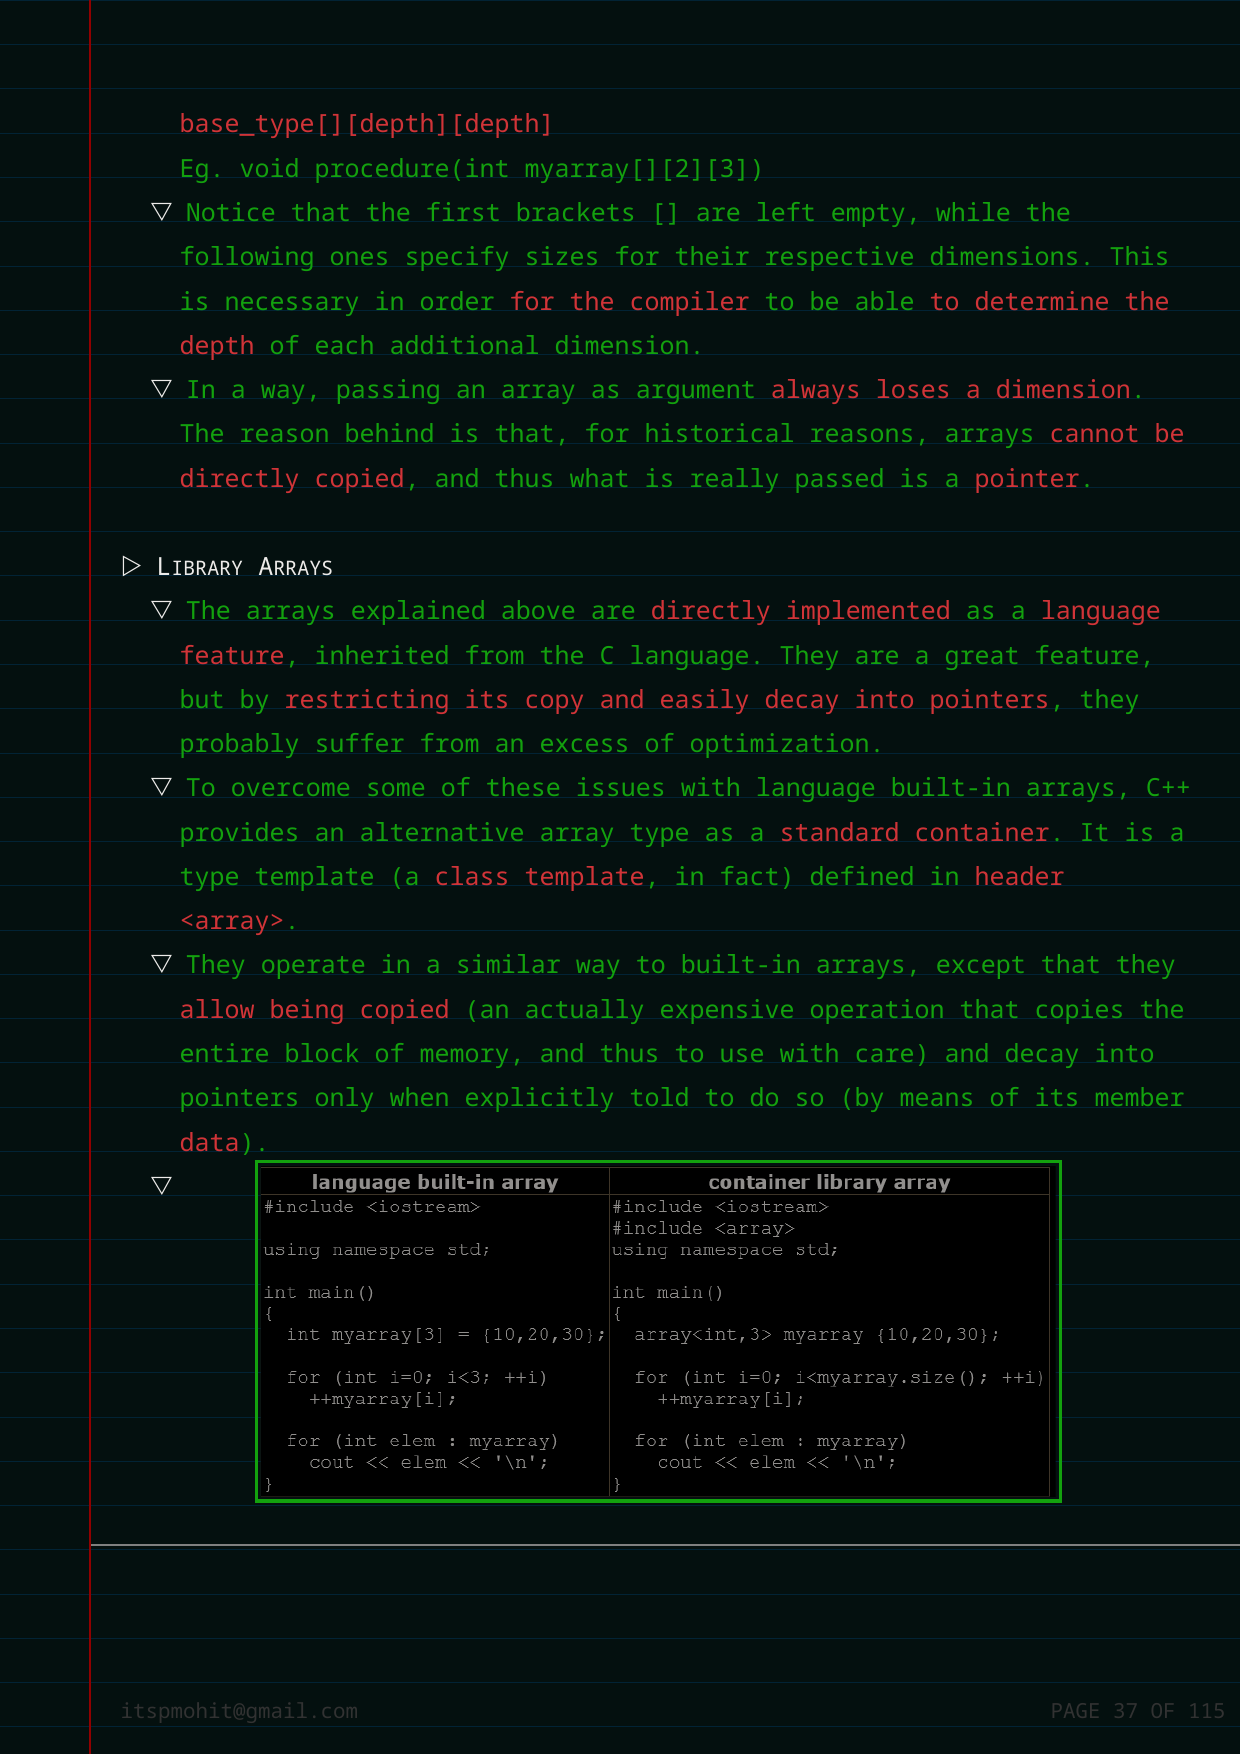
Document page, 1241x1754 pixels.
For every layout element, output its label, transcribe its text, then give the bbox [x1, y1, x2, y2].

subtitle Library Arrays [120, 540, 1196, 584]
list The arrays explained above are directly implemented as a language feature, inherited from the C language. They are a great feature, but by restricting its copy and easily decay into pointers, they probably suffer from an excess of optimization. [150, 584, 1196, 761]
list They operate in a similar way to built-in arrays, except that they allow being copied (an actually expensive operation that copies the entire block of memory, and thus to use with care) and decay into pointers only when explicitly told to do so (by means of its member data). [150, 938, 1196, 1160]
list Notice that the first brackets [] are left empty, while the following ones specify sizes for their respective dimensions. This is necessary in order for the compiler to be able to determine the depth of each additional dimension. [150, 186, 1196, 363]
picture [260, 1166, 1056, 1497]
list base_type[][depth][depth] Eg. void procedure(int myarray[][2][3]) [150, 97, 1196, 186]
list To overcome some of these issues with language built-in arrays, C++ provides an alternative array type as a standard container. It is a type template (a class template, in fact) defined in header <array>. [150, 761, 1196, 938]
list In a way, passing an array as argument always loses a dimension. The reason behind is that, for historical reasons, arrays cannot be directly copied, and thus what is really passed is a pointer. [150, 363, 1196, 540]
